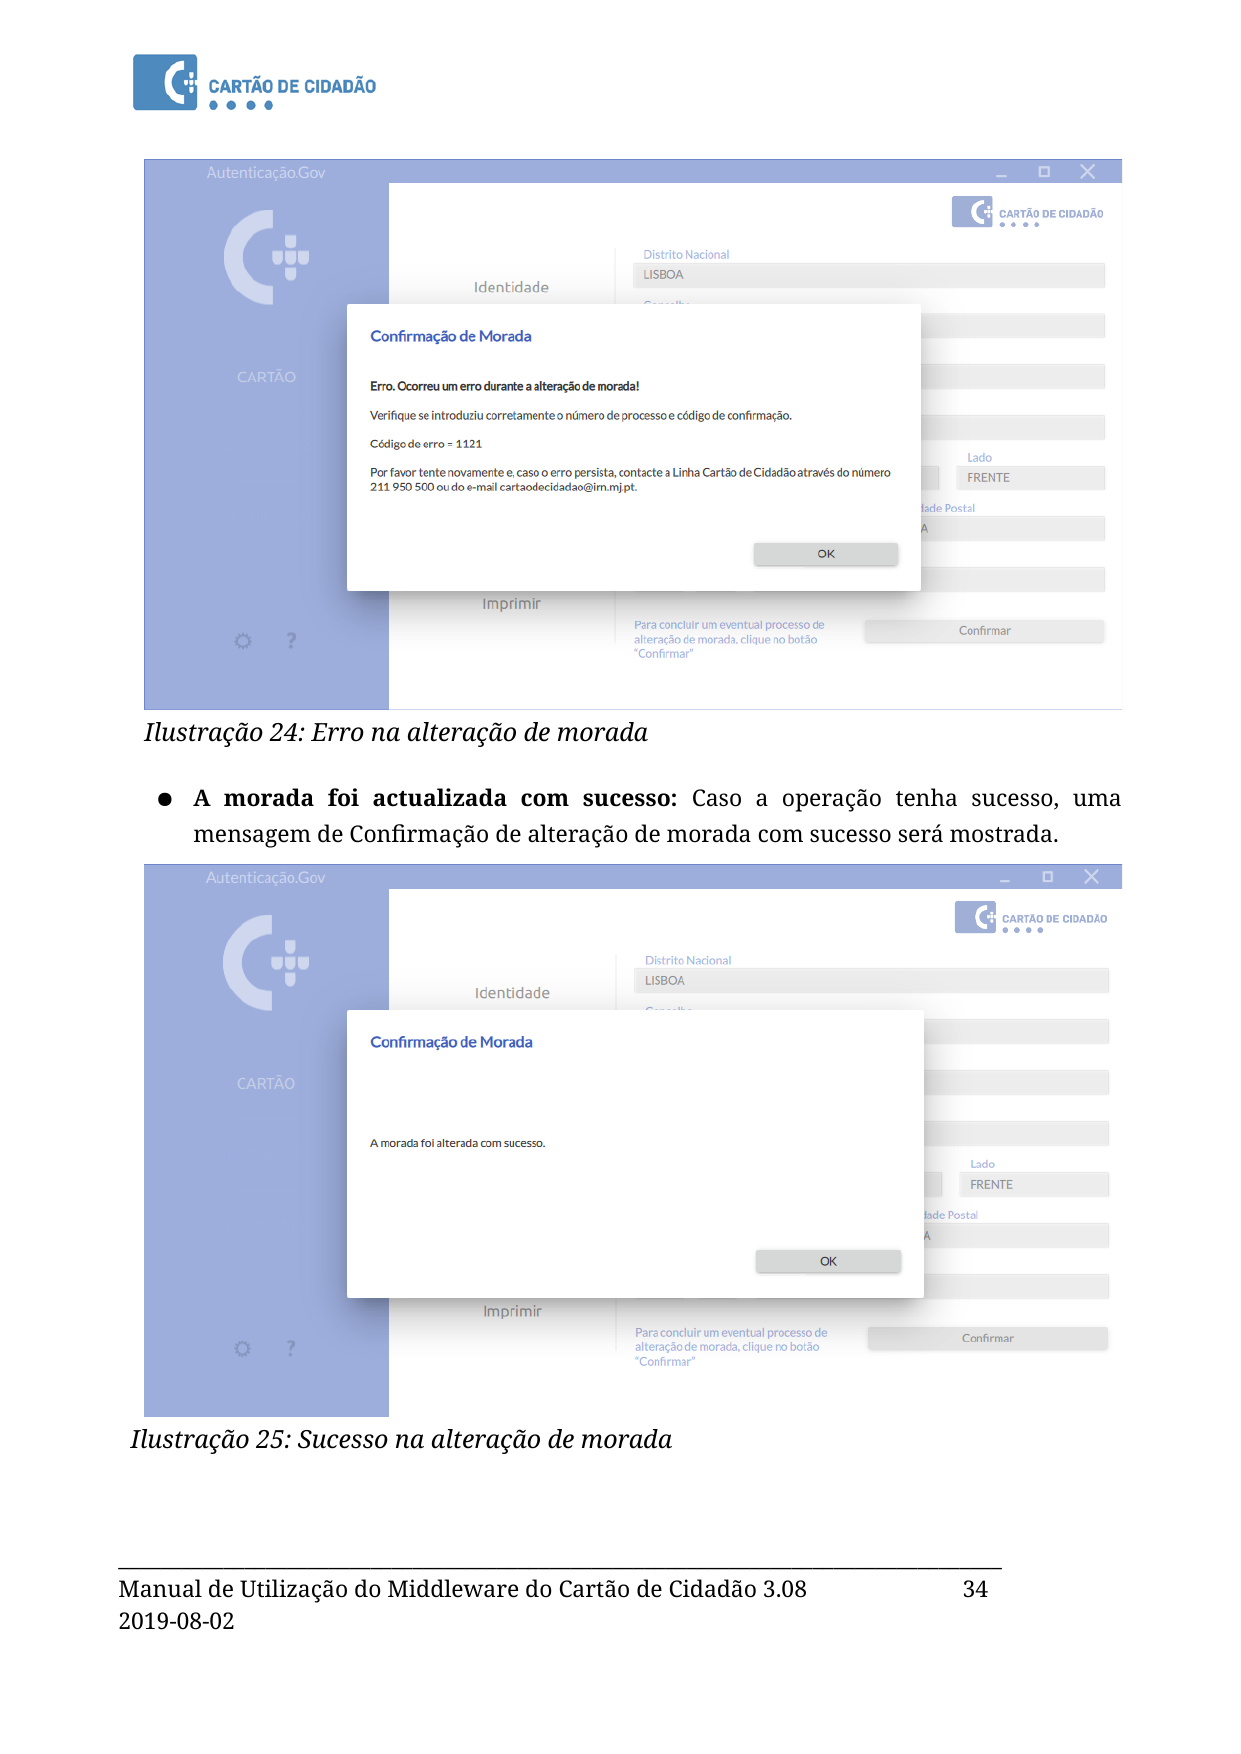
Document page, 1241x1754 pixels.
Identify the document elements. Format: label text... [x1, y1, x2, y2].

picture [144, 159, 1123, 710]
picture [144, 864, 1123, 1417]
list A morada foi actualizada com sucesso: Caso a operação tenha sucesso, uma mensagem de Confirmação de alteração de morada com sucesso será mostrada. [144, 749, 1122, 849]
list [156, 155, 1122, 159]
text Ilustração 25: Sucesso na alteração de morada [130, 877, 1122, 1456]
list Ilustração 24: Erro na alteração de morada [144, 710, 1122, 749]
picture [130, 47, 423, 118]
